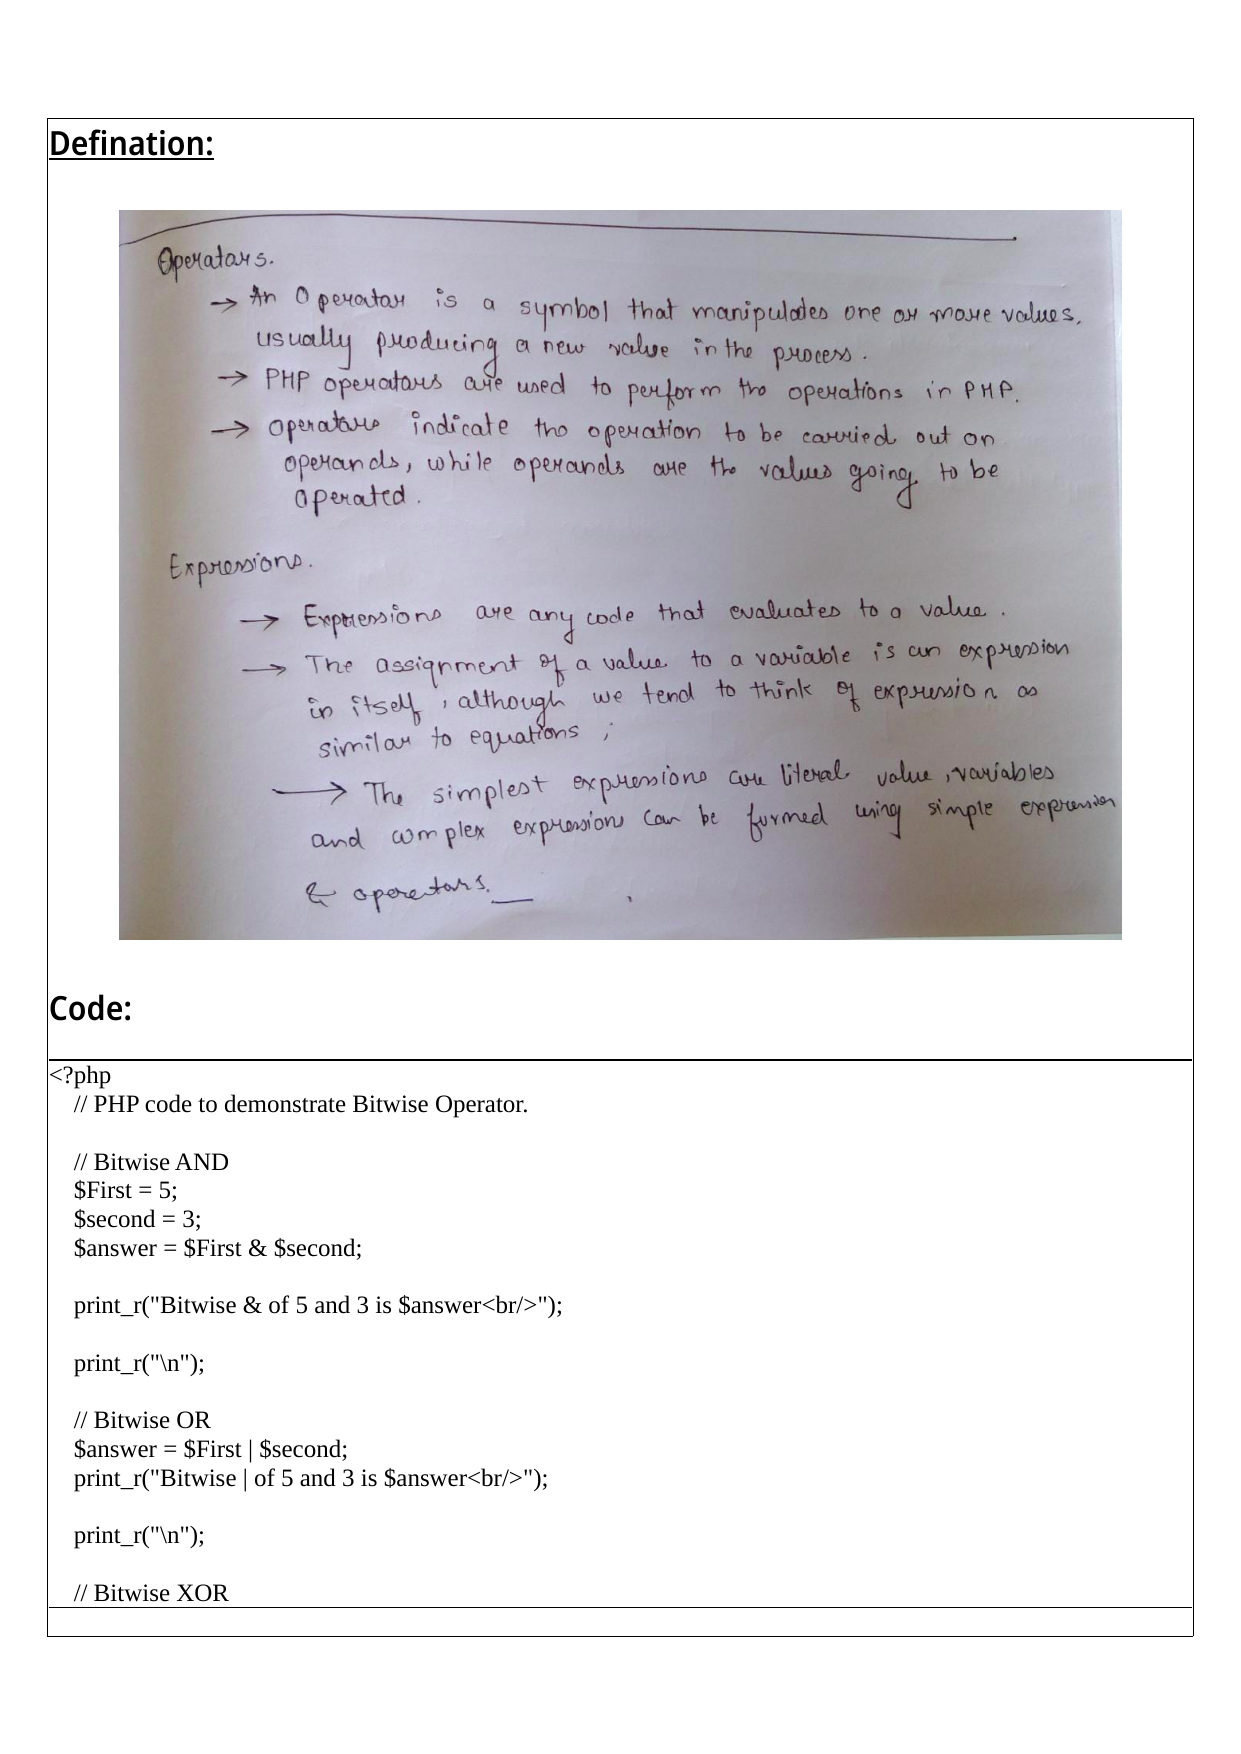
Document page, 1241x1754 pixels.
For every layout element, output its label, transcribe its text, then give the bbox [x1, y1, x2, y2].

table_header <?php // PHP code to demonstrate Bitwise Operator. // Bitwise AND $First = 5; $second = 3; $answer = $First & $second; print_r("Bitwise & of 5 and 3 is $answer<br/>"); print_r("\n"); // Bitwise OR $answer = $First | $second; print_r("Bitwise | of 5 and 3 is $answer<br/>"); print_r("\n"); // Bitwise XOR [49, 1061, 1192, 1607]
text Defination: [48, 119, 1192, 165]
text Code: [48, 985, 1192, 1030]
picture [118, 210, 1123, 940]
